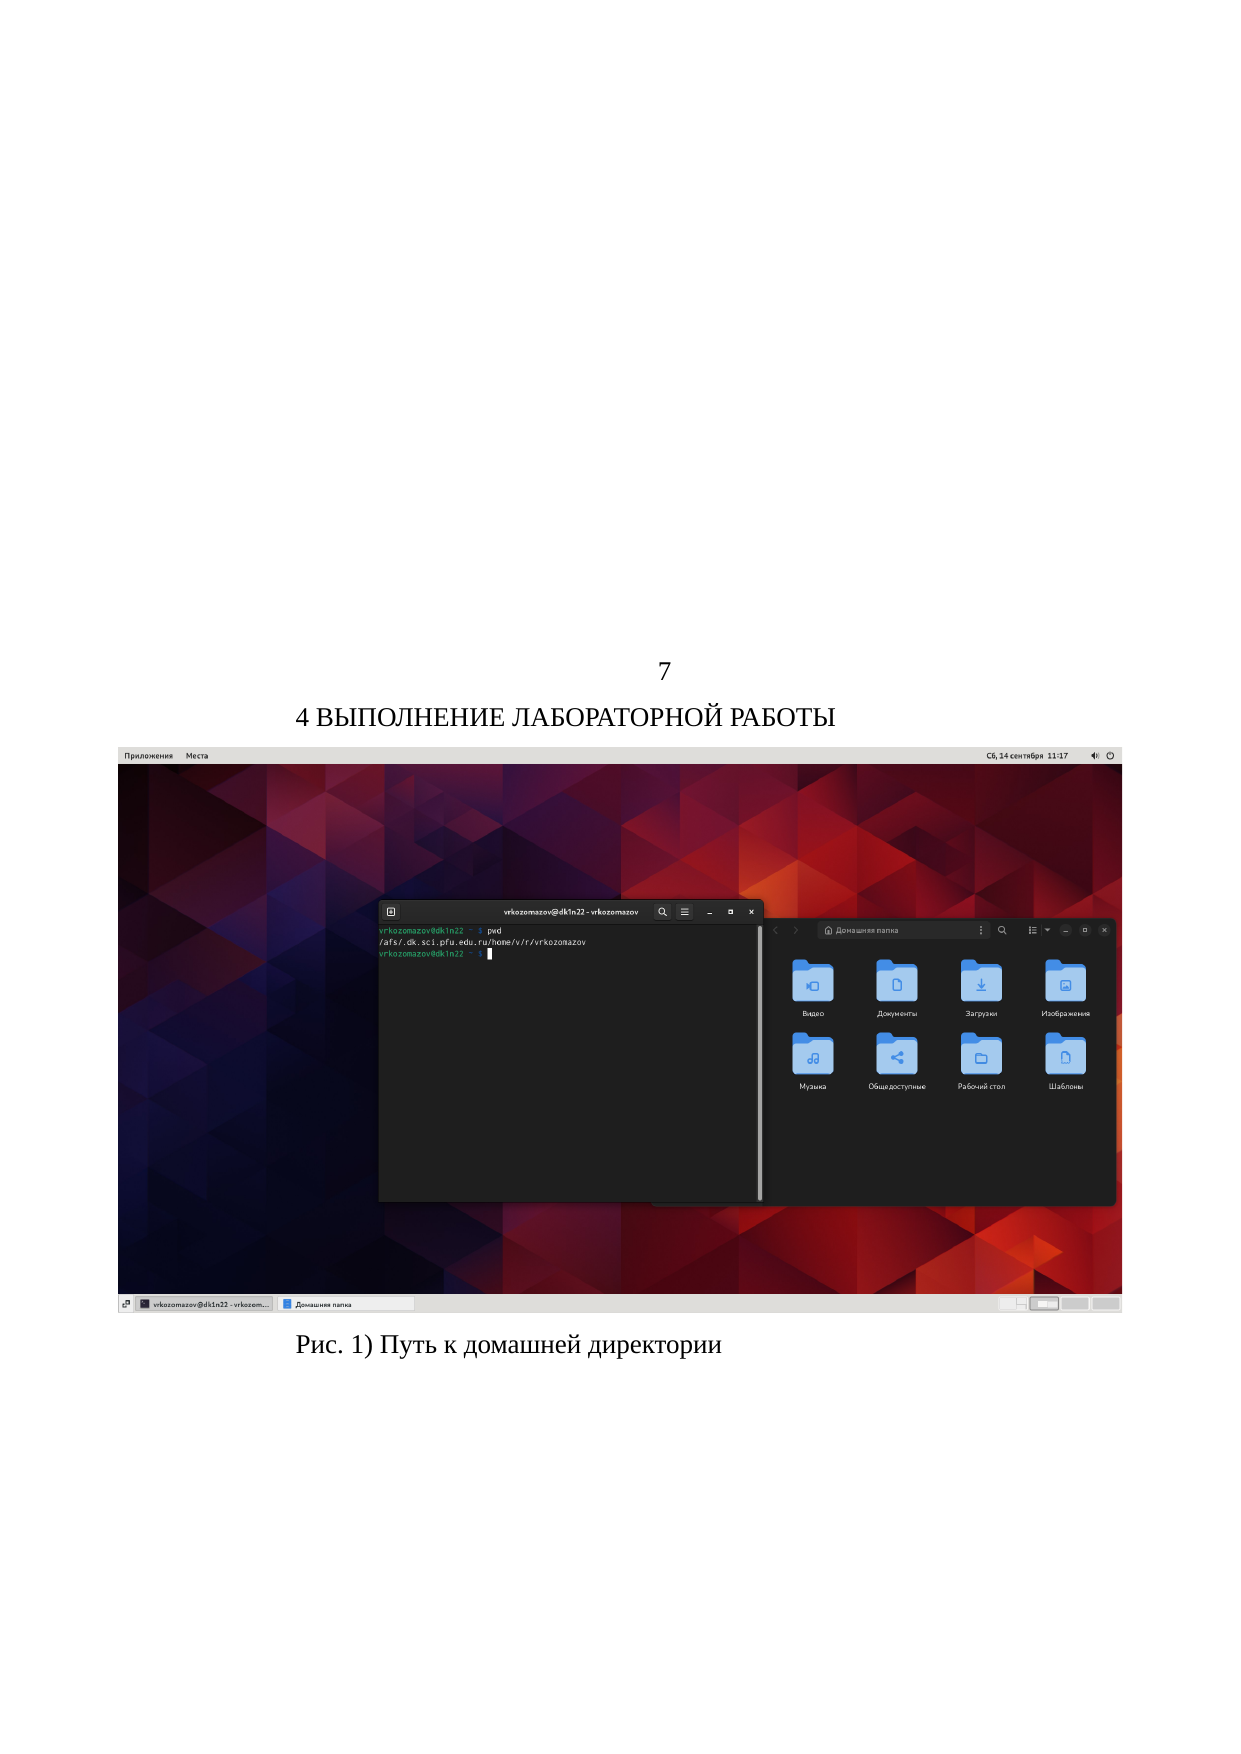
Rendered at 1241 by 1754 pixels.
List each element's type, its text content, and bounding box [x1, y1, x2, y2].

text 7 [295, 654, 1033, 686]
text 4 ВЫПОЛНЕНИЕ ЛАБОРАТОРНОЙ РАБОТЫ [295, 701, 1033, 732]
text Рис. 1) Путь к домашней директории [295, 1313, 1033, 1359]
